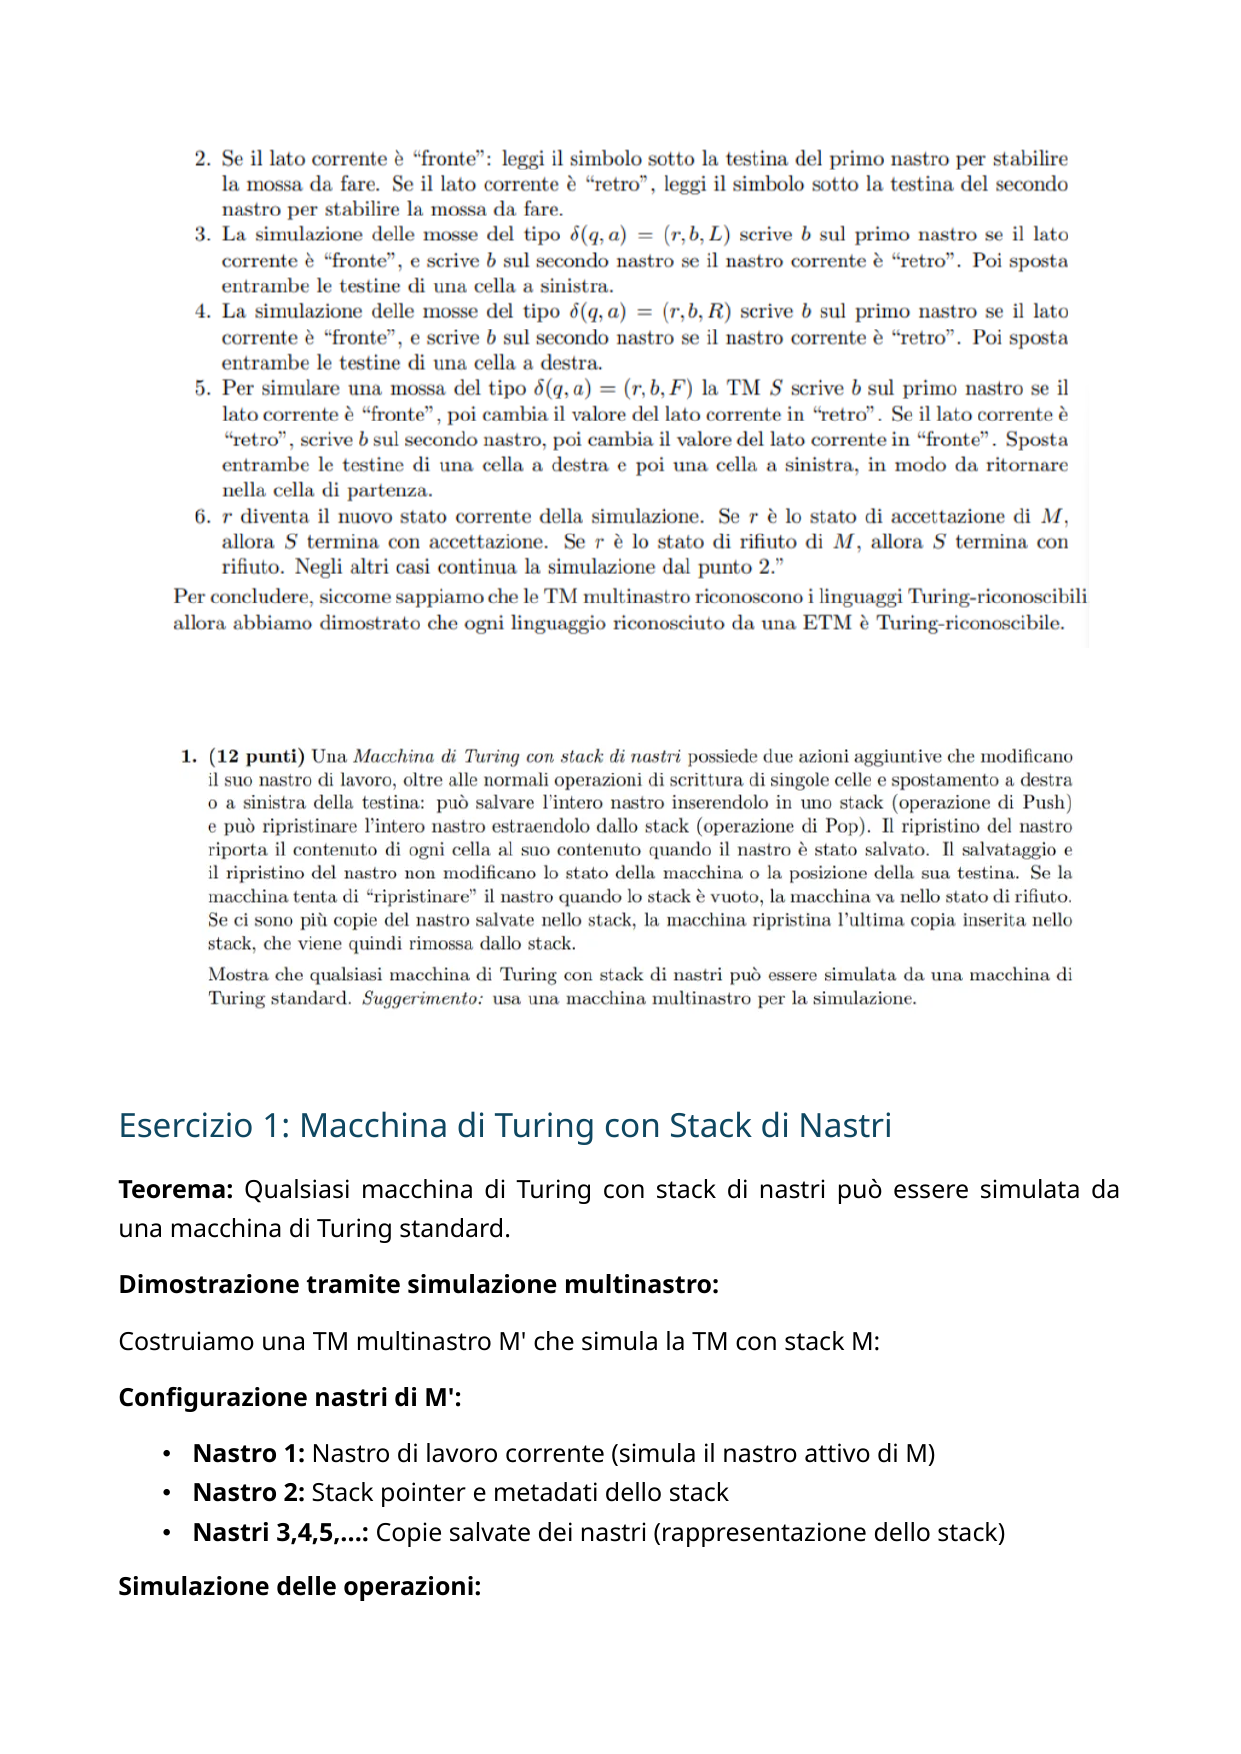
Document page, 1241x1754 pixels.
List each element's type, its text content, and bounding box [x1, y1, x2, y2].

text Dimostrazione tramite simulazione multinastro: [118, 1267, 1122, 1301]
text Teorema: Qualsiasi macchina di Turing con stack di nastri può essere simulata da una macchina di Turing standard. [118, 1171, 1122, 1245]
list Nastro 2: Stack pointer e metadati dello stack [162, 1475, 1122, 1509]
picture [171, 733, 1091, 1018]
subtitle Esercizio 1: Macchina di Turing con Stack di Nastri [118, 1102, 1122, 1147]
text Configurazione nastri di M': [118, 1379, 1122, 1413]
list Nastro 1: Nastro di lavoro corrente (simula il nastro attivo di M) [162, 1435, 1122, 1469]
text Simulazione delle operazioni: [118, 1568, 1122, 1602]
text Costruiamo una TM multinastro M' che simula la TM con stack M: [118, 1323, 1122, 1357]
list Nastri 3,4,5,...: Copie salvate dei nastri (rappresentazione dello stack) [162, 1514, 1122, 1548]
picture [151, 147, 1090, 648]
